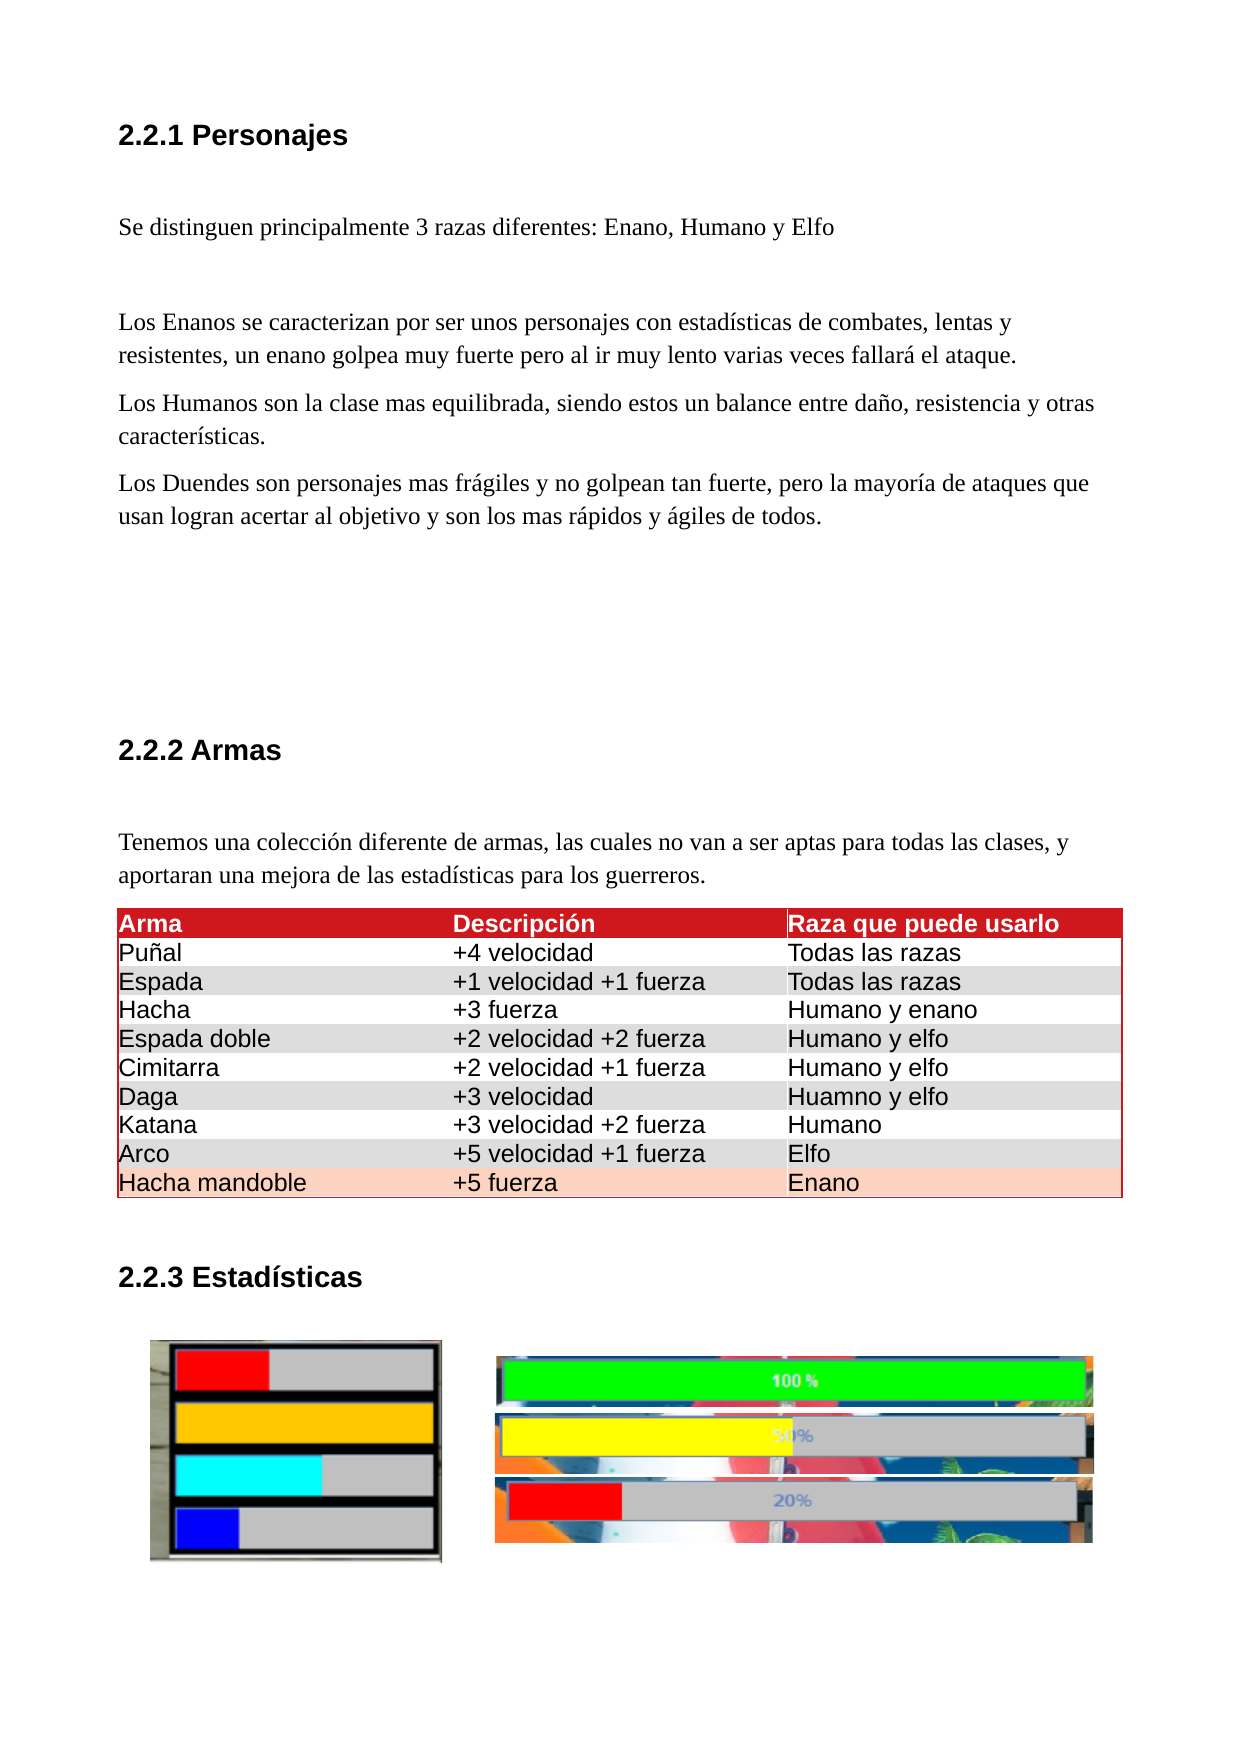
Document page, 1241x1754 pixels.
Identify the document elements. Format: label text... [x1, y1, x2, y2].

table_cell Puñal [119, 938, 453, 966]
text Se distinguen principalmente 3 razas diferentes: Enano, Humano y Elfo [118, 212, 1122, 241]
table_cell Espada [119, 966, 453, 995]
table_cell +5 fuerza [453, 1168, 787, 1196]
table_cell Humano y enano [788, 995, 1121, 1024]
table_cell Huamno y elfo [788, 1081, 1121, 1110]
table_cell +3 velocidad +2 fuerza [453, 1110, 787, 1139]
table_cell +3 fuerza [453, 995, 787, 1024]
table_cell +2 velocidad +2 fuerza [453, 1024, 787, 1053]
picture [494, 1413, 1095, 1474]
table_cell +1 velocidad +1 fuerza [453, 966, 787, 995]
text Los Duendes son personajes mas frágiles y no golpean tan fuerte, pero la mayoría de ataques que usan logran acertar al objetivo y son los mas rápidos y ágiles de todos. [118, 468, 1122, 530]
table_cell Todas las razas [788, 938, 1121, 966]
table_cell +5 velocidad +1 fuerza [453, 1139, 787, 1168]
table_cell +4 velocidad [453, 938, 787, 966]
table_header Arma [119, 909, 453, 938]
table_cell Espada doble [119, 1024, 453, 1053]
table_cell Humano y elfo [788, 1053, 1121, 1081]
picture [150, 1340, 443, 1563]
subtitle 2.2.3 Estadísticas [118, 1260, 1122, 1294]
table_cell Humano y elfo [788, 1024, 1121, 1053]
table_cell Todas las razas [788, 966, 1121, 995]
subtitle 2.2.2 Armas [118, 733, 1122, 767]
text Los Humanos son la clase mas equilibrada, siendo estos un balance entre daño, resistencia y otras características. [118, 388, 1122, 449]
table_cell Katana [119, 1110, 453, 1139]
table_cell Enano [788, 1168, 1121, 1196]
table_cell +2 velocidad +1 fuerza [453, 1053, 787, 1081]
table_cell Hacha mandoble [119, 1168, 453, 1196]
table_cell Arco [119, 1139, 453, 1168]
subtitle 2.2.1 Personajes [118, 118, 1122, 152]
table_cell Hacha [119, 995, 453, 1024]
table_cell Humano [788, 1110, 1121, 1139]
table_cell Daga [119, 1081, 453, 1110]
table_cell Cimitarra [119, 1053, 453, 1081]
table_header Descripción [453, 909, 787, 938]
table_cell Elfo [788, 1139, 1121, 1168]
picture [494, 1477, 1093, 1543]
table_header Raza que puede usarlo [788, 909, 1121, 938]
table_cell +3 velocidad [453, 1081, 787, 1110]
text Los Enanos se caracterizan por ser unos personajes con estadísticas de combates, lentas y resistentes, un enano golpea muy fuerte pero al ir muy lento varias veces fallará el ataque. [118, 307, 1122, 369]
picture [496, 1356, 1094, 1407]
text Tenemos una colección diferente de armas, las cuales no van a ser aptas para todas las clases, y aportaran una mejora de las estadísticas para los guerreros. [118, 827, 1122, 888]
